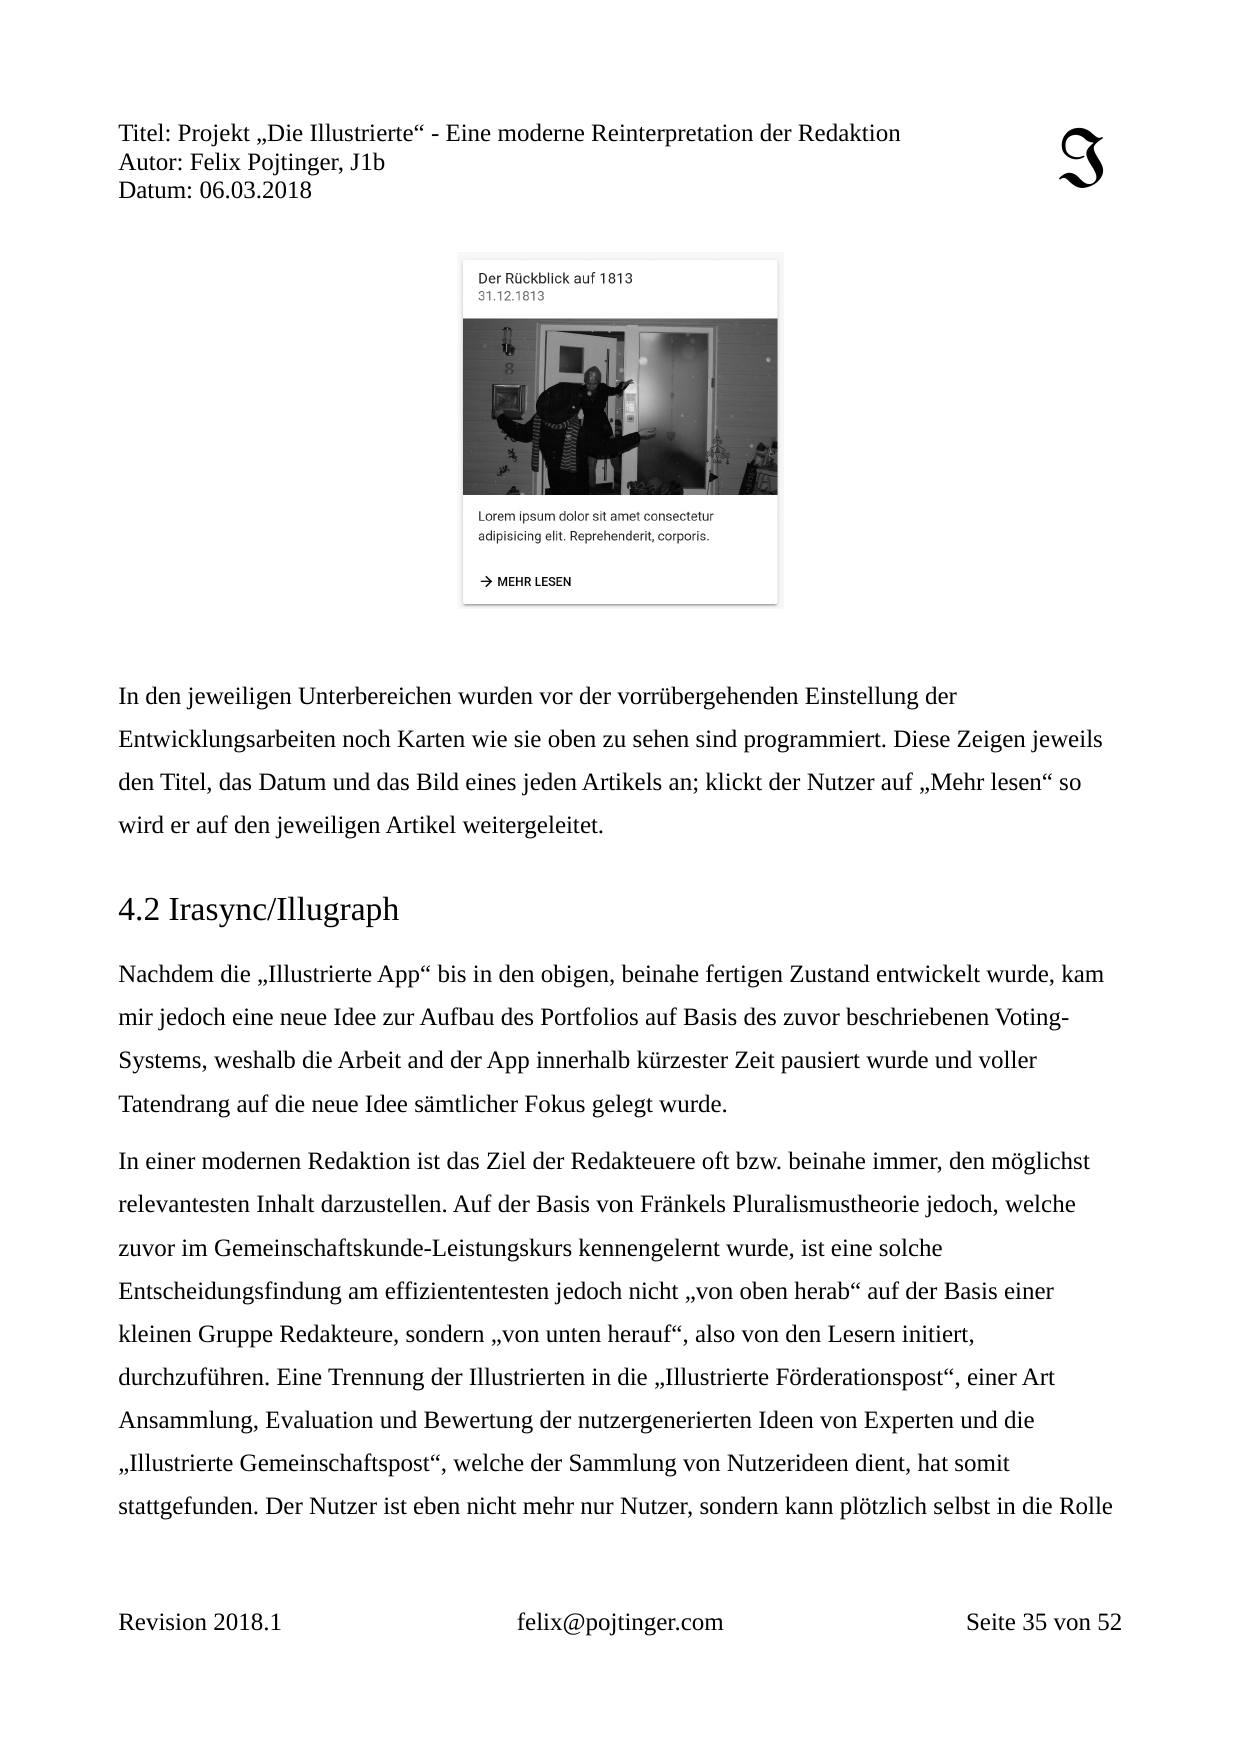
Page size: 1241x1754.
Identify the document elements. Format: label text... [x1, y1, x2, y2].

text In den jeweiligen Unterbereichen wurden vor der vorrübergehenden Einstellung der Entwicklungsarbeiten noch Karten wie sie oben zu sehen sind programmiert. Diese Zeigen jeweils den Titel, das Datum und das Bild eines jeden Artikels an; klickt der Nutzer auf „Mehr lesen“ so wird er auf den jeweiligen Artikel weitergeleitet. [118, 681, 1122, 839]
picture [457, 252, 784, 609]
subtitle 4.2 Irasync/Illugraph [118, 889, 1122, 928]
picture [1046, 120, 1120, 194]
text In einer modernen Redaktion ist das Ziel der Redakteuere oft bzw. beinahe immer, den möglichst relevantesten Inhalt darzustellen. Auf der Basis von Fränkels Pluralismustheorie jedoch, welche zuvor im Gemeinschaftskunde-Leistungskurs kennengelernt wurde, ist eine solche Entscheidungsfindung am effiziententesten jedoch nicht „von oben herab“ auf der Basis einer kleinen Gruppe Redakteure, sondern „von unten herauf“, also von den Lesern initiert, durchzuführen. Eine Trennung der Illustrierten in die „Illustrierte Förderationspost“, einer Art Ansammlung, Evaluation und Bewertung der nutzergenerierten Ideen von Experten und die „Illustrierte Gemeinschaftspost“, welche der Sammlung von Nutzerideen dient, hat somit stattgefunden. Der Nutzer ist eben nicht mehr nur Nutzer, sondern kann plötzlich selbst in die Rolle [118, 1146, 1122, 1520]
text Nachdem die „Illustrierte App“ bis in den obigen, beinahe fertigen Zustand entwickelt wurde, kam mir jedoch eine neue Idee zur Aufbau des Portfolios auf Basis des zuvor beschriebenen Voting-Systems, weshalb die Arbeit and der App innerhalb kürzester Zeit pausiert wurde und voller Tatendrang auf die neue Idee sämtlicher Fokus gelegt wurde. [118, 959, 1122, 1117]
